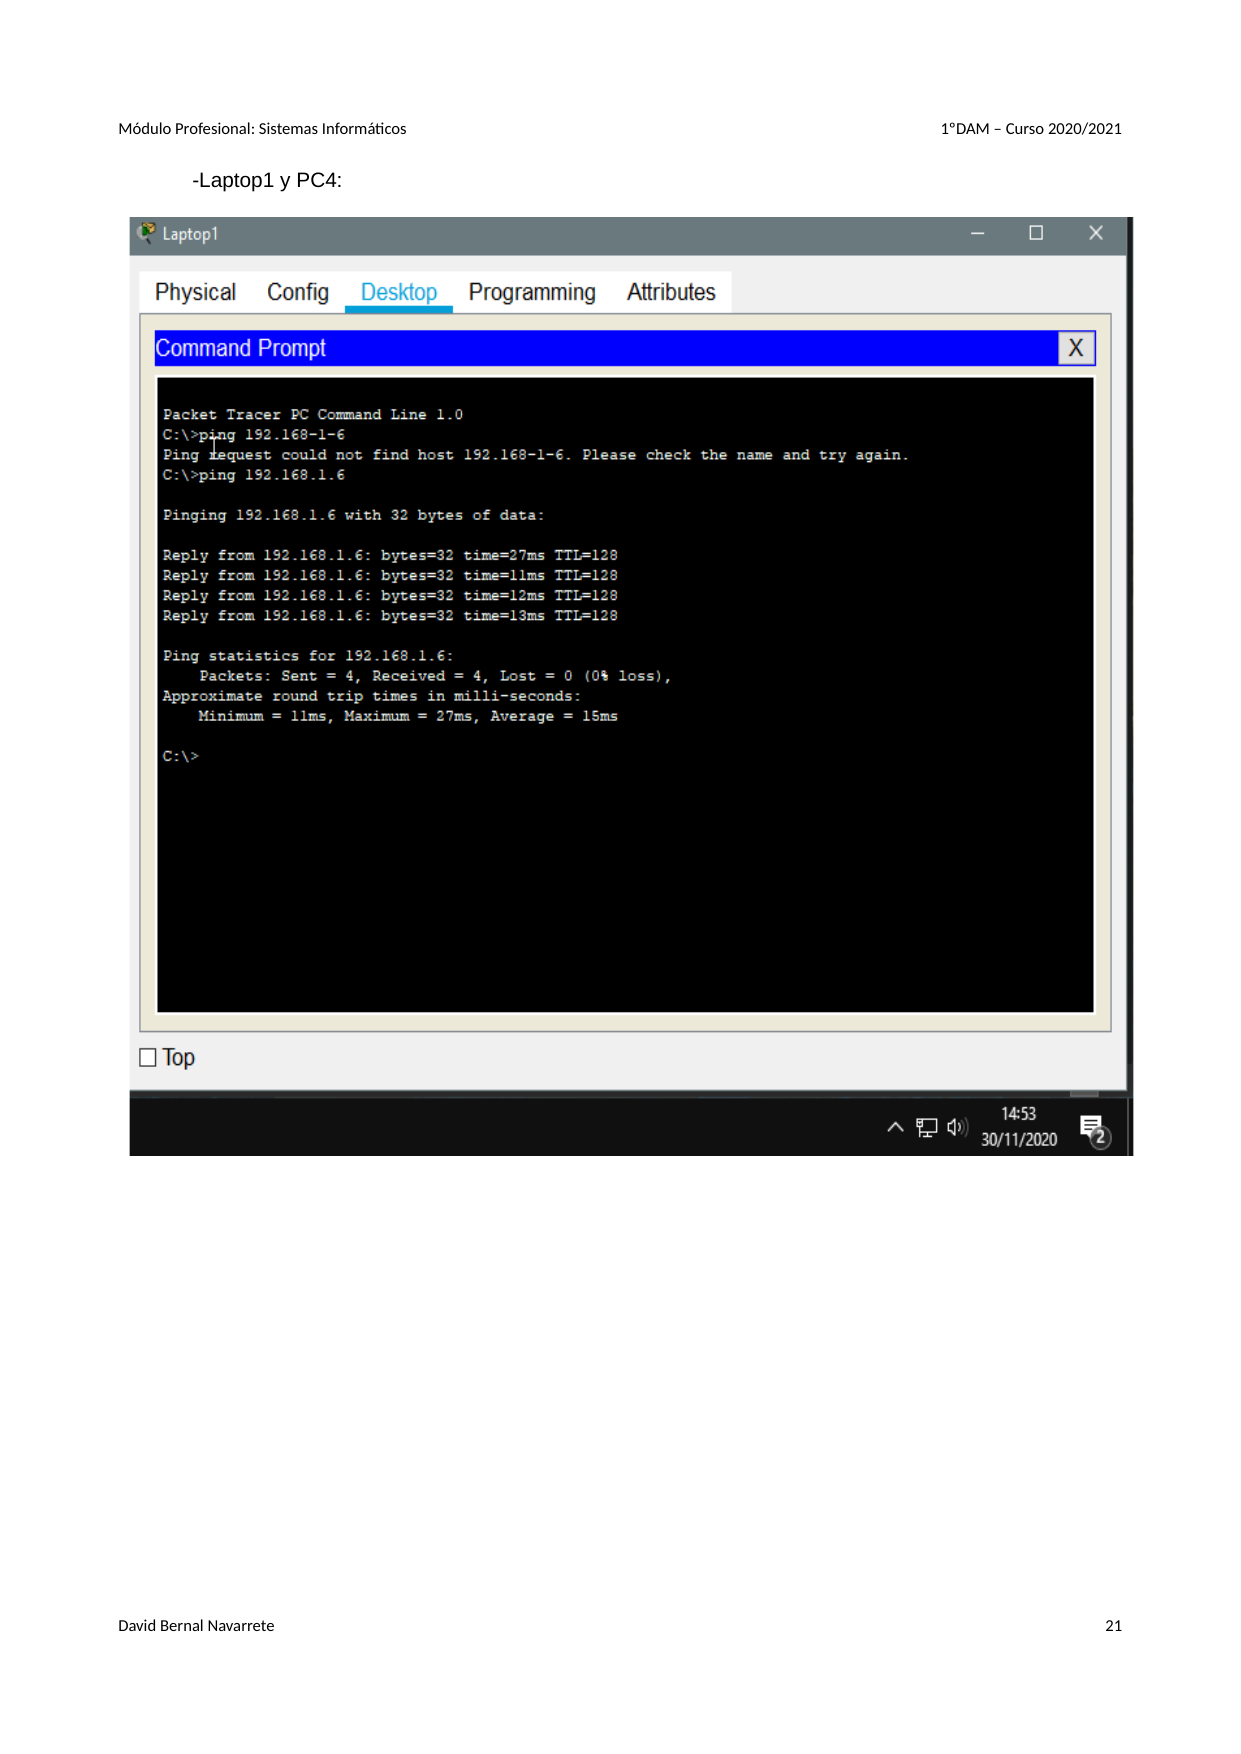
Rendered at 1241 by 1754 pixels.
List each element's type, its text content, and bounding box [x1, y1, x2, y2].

picture [129, 217, 1134, 1156]
text -Laptop1 y PC4: [118, 168, 1122, 192]
